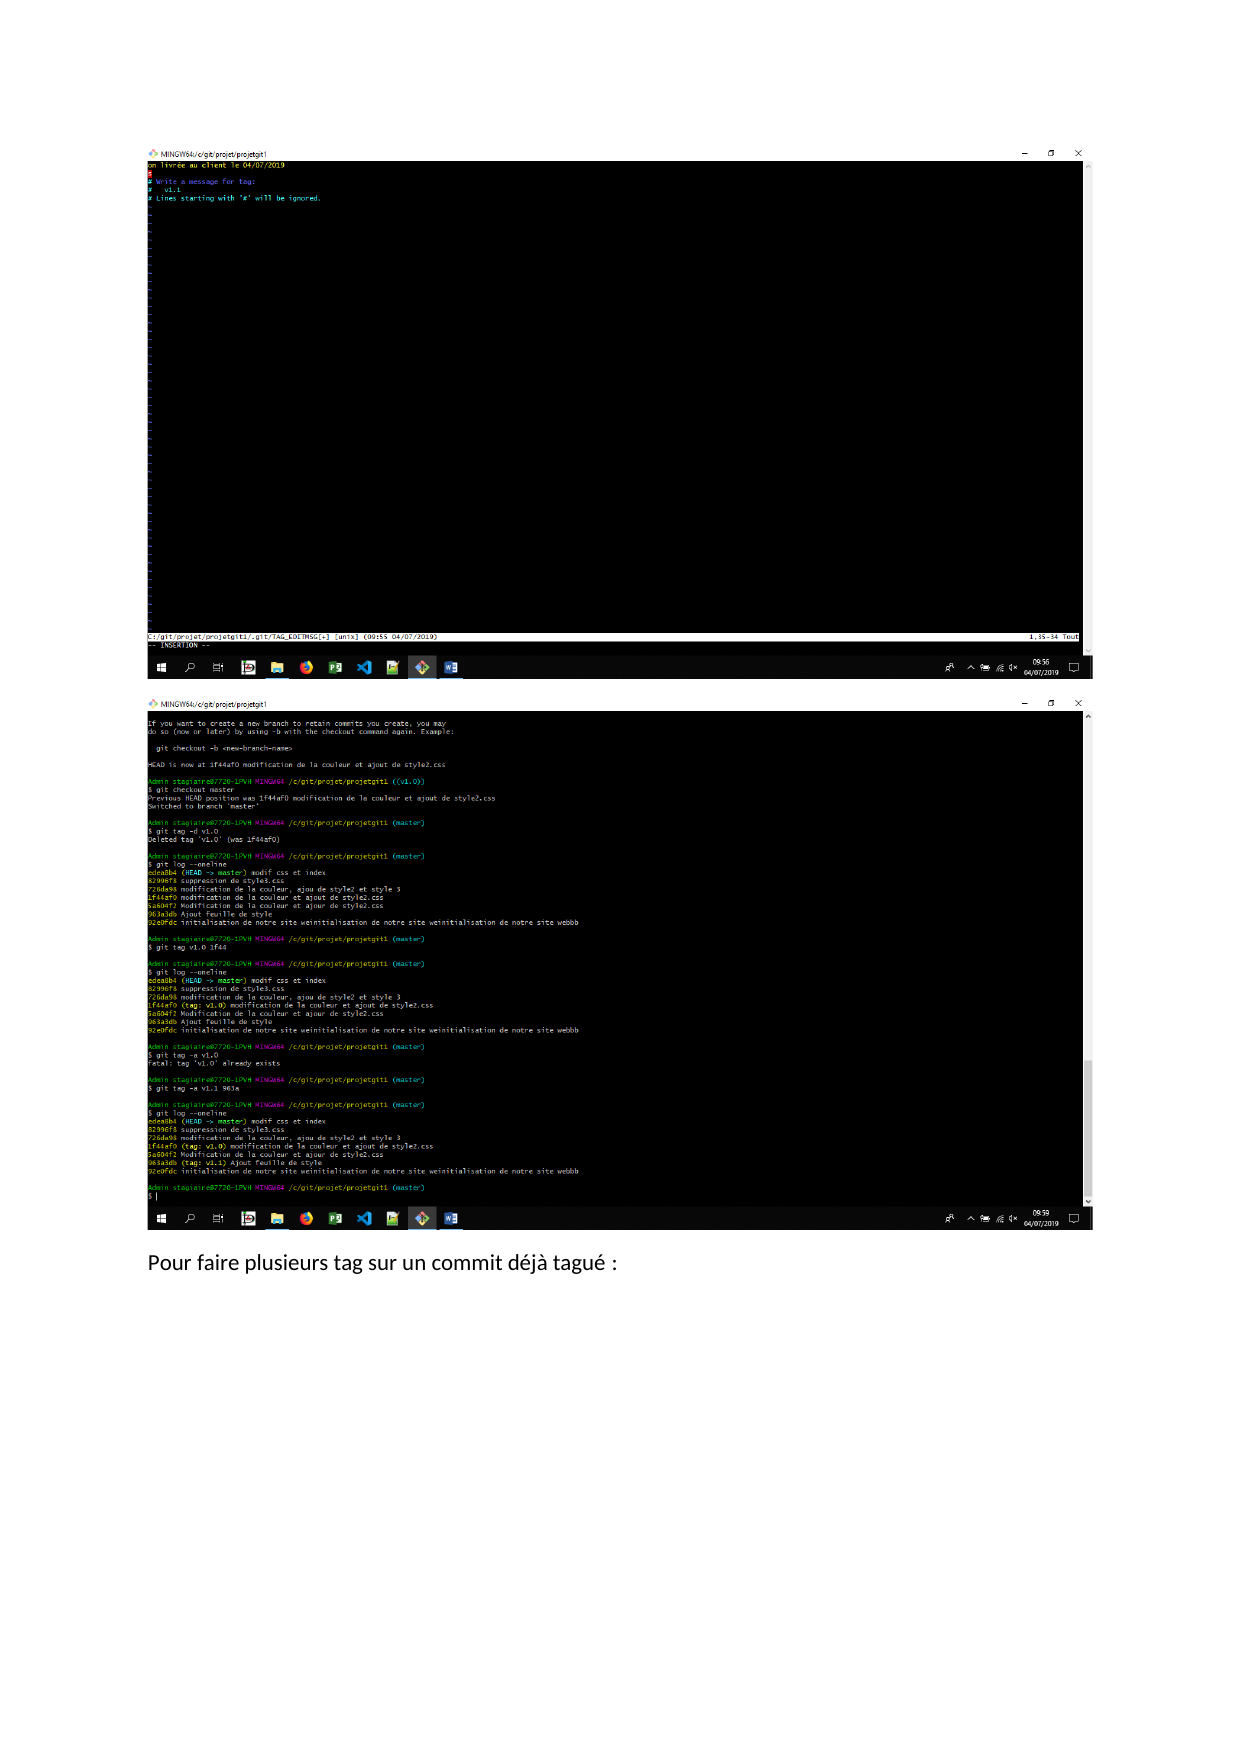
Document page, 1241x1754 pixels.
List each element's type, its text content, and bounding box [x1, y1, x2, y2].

picture [147, 147, 1093, 679]
text Pour faire plusieurs tag sur un commit déjà tagué : [148, 1248, 1093, 1276]
picture [147, 697, 1093, 1230]
